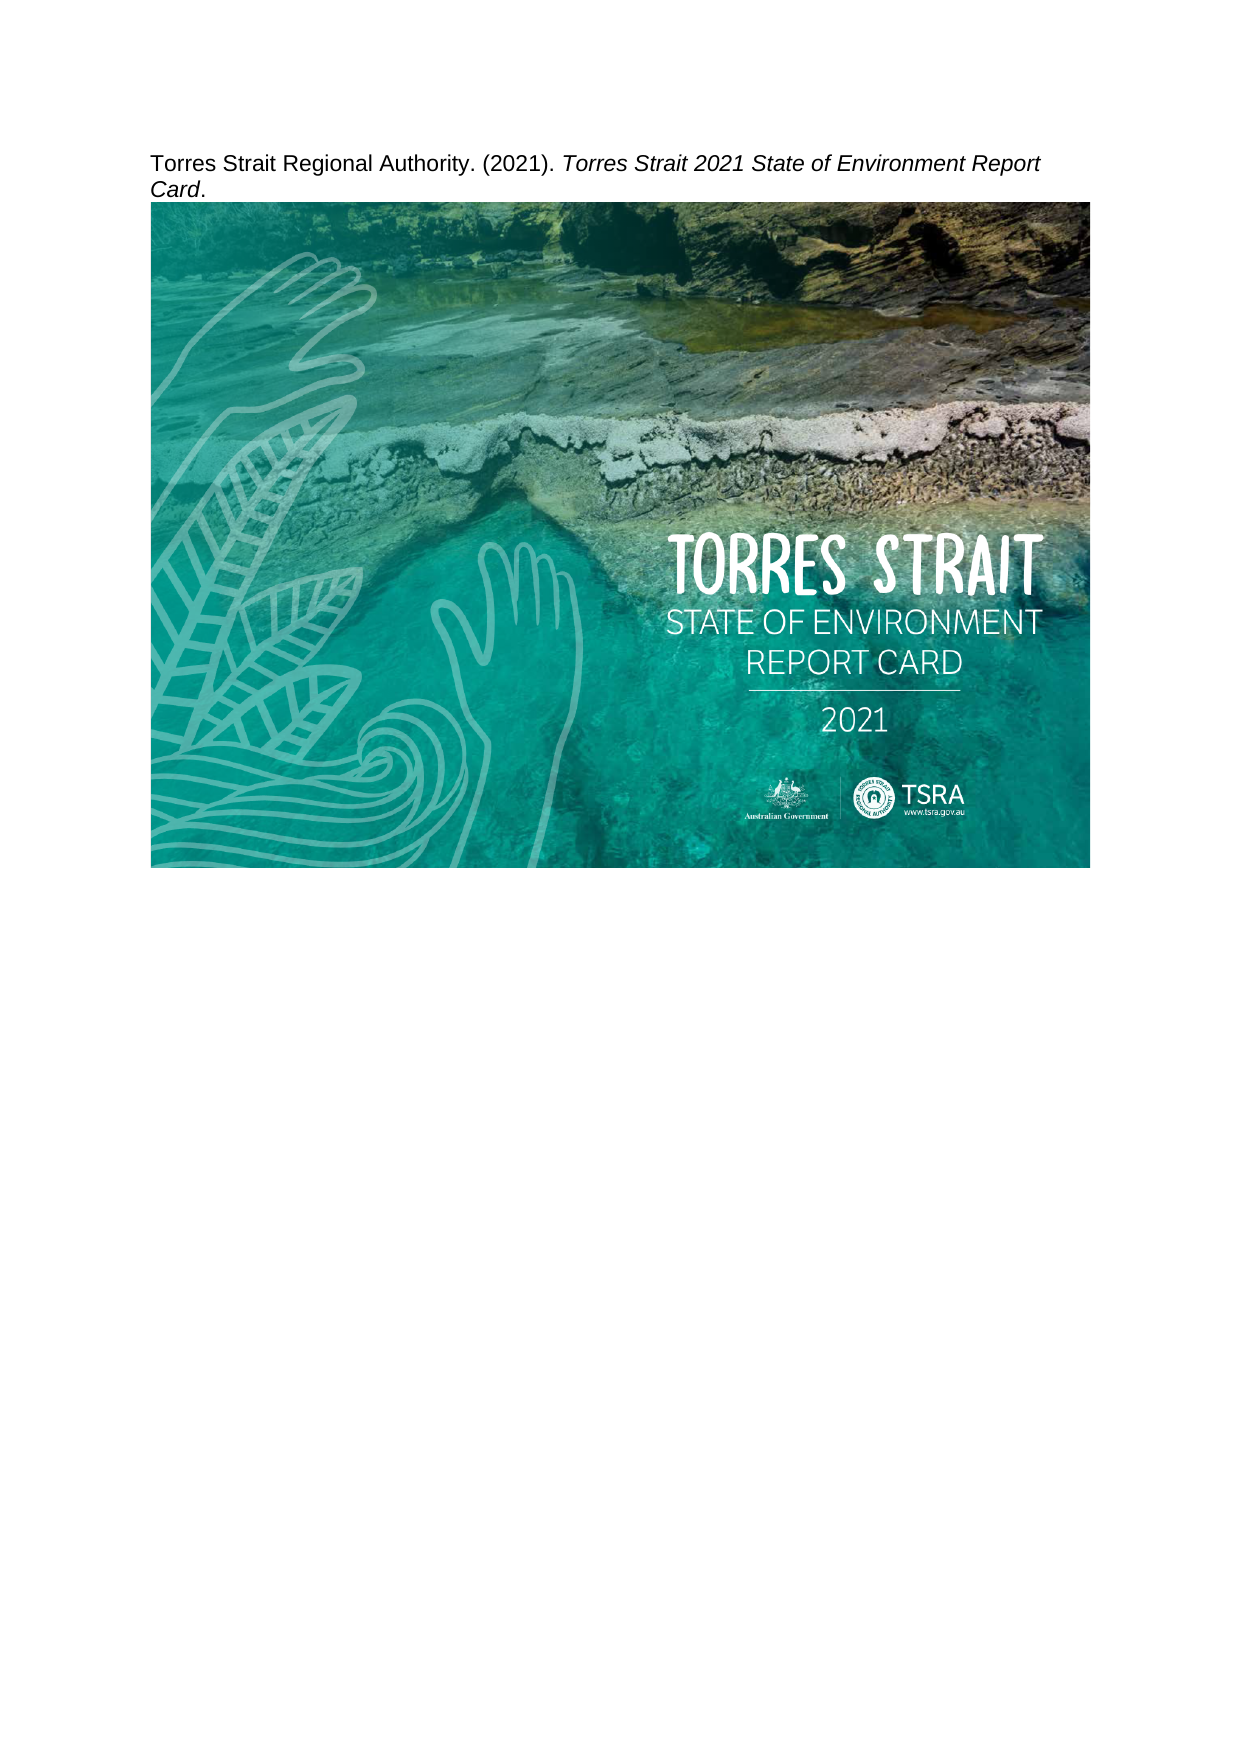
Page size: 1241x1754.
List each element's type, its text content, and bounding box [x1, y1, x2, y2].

text Torres Strait Regional Authority. (2021). Torres Strait 2021 State of Environment Report Card. [150, 150, 1090, 202]
picture [150, 202, 1091, 868]
